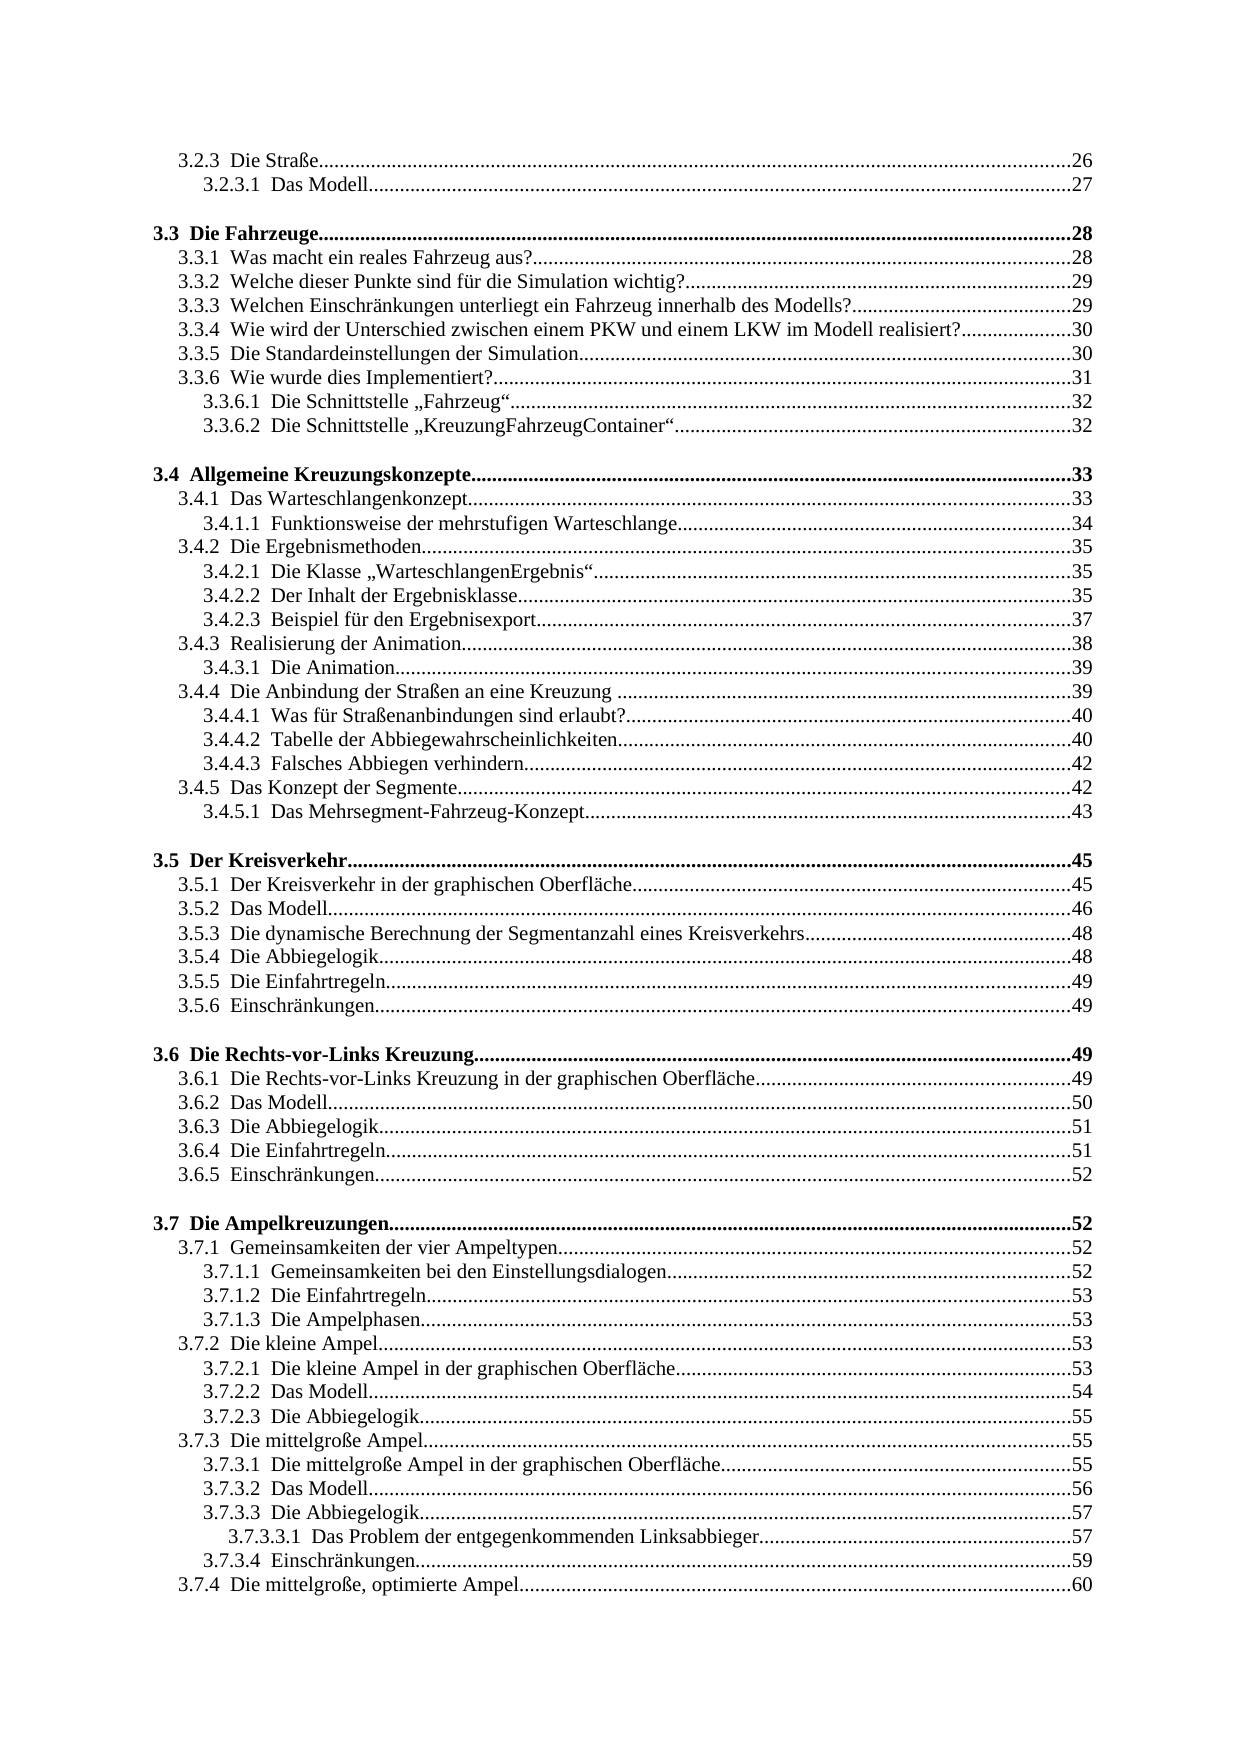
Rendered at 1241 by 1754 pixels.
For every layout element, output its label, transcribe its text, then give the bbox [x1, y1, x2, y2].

text 3.7.2.2 Das Modell 54 [198, 1379, 1092, 1403]
text 3.6.3 Die Abbiegelogik 51 [173, 1114, 1092, 1138]
text 3.6.2 Das Modell 50 [173, 1090, 1092, 1114]
text 3.4.3 Realisierung der Animation 38 [173, 631, 1092, 655]
text 3.3.6.2 Die Schnittstelle „KreuzungFahrzeugContainer“ 32 [198, 413, 1092, 437]
text 3.5.6 Einschränkungen 49 [173, 993, 1092, 1017]
text 3.4.4.2 Tabelle der Abbiegewahrscheinlichkeiten 40 [198, 727, 1092, 751]
text 3.7.2 Die kleine Ampel 53 [173, 1331, 1092, 1355]
text 3.4.1 Das Warteschlangenkonzept 33 [173, 486, 1092, 510]
text 3.7.3.3 Die Abbiegelogik 57 [198, 1500, 1092, 1524]
text 3.2.3 Die Straße 26 [173, 148, 1092, 172]
text 3.4.2 Die Ergebnismethoden 35 [173, 534, 1092, 558]
text 3.3.6 Wie wurde dies Implementiert? 31 [173, 365, 1092, 389]
text 3.4.3.1 Die Animation 39 [198, 655, 1092, 679]
text 3.5 Der Kreisverkehr 45 [148, 848, 1092, 872]
text 3.3.5 Die Standardeinstellungen der Simulation 30 [173, 341, 1092, 365]
text 3.5.2 Das Modell 46 [173, 896, 1092, 920]
text 3.4.2.1 Die Klasse „WarteschlangenErgebnis“ 35 [198, 558, 1092, 583]
text 3.4.5.1 Das Mehrsegment-Fahrzeug-Konzept 43 [198, 799, 1092, 823]
text 3.3.1 Was macht ein reales Fahrzeug aus? 28 [173, 245, 1092, 269]
text 3.7.4 Die mittelgroße, optimierte Ampel 60 [173, 1572, 1092, 1596]
text 3.7 Die Ampelkreuzungen 52 [148, 1211, 1092, 1235]
text 3.7.3 Die mittelgroße Ampel 55 [173, 1428, 1092, 1452]
text 3.4 Allgemeine Kreuzungskonzepte 33 [148, 462, 1092, 486]
text 3.6 Die Rechts-vor-Links Kreuzung 49 [148, 1042, 1092, 1066]
text 3.4.5 Das Konzept der Segmente 42 [173, 775, 1092, 799]
text 3.5.4 Die Abbiegelogik 48 [173, 944, 1092, 968]
text 3.7.1.2 Die Einfahrtregeln 53 [198, 1283, 1092, 1307]
text 3.7.3.2 Das Modell 56 [198, 1476, 1092, 1500]
text 3.4.4.1 Was für Straßenanbindungen sind erlaubt? 40 [198, 703, 1092, 727]
text 3.7.3.1 Die mittelgroße Ampel in der graphischen Oberfläche 55 [198, 1452, 1092, 1476]
text 3.5.1 Der Kreisverkehr in der graphischen Oberfläche 45 [173, 872, 1092, 896]
text 3.7.3.4 Einschränkungen 59 [198, 1548, 1092, 1572]
text 3.5.5 Die Einfahrtregeln 49 [173, 968, 1092, 993]
text 3.4.1.1 Funktionsweise der mehrstufigen Warteschlange 34 [198, 510, 1092, 534]
text 3.4.4 Die Anbindung der Straßen an eine Kreuzung 39 [173, 679, 1092, 703]
text 3.6.5 Einschränkungen 52 [173, 1162, 1092, 1186]
text 3.4.4.3 Falsches Abbiegen verhindern 42 [198, 751, 1092, 775]
text 3.3.2 Welche dieser Punkte sind für die Simulation wichtig? 29 [173, 269, 1092, 293]
text 3.7.2.1 Die kleine Ampel in der graphischen Oberfläche 53 [198, 1355, 1092, 1379]
text 3.2.3.1 Das Modell 27 [198, 172, 1092, 196]
text 3.3.6.1 Die Schnittstelle „Fahrzeug“ 32 [198, 389, 1092, 413]
text 3.3 Die Fahrzeuge 28 [148, 221, 1092, 245]
text 3.7.3.3.1 Das Problem der entgegenkommenden Linksabbieger 57 [223, 1524, 1092, 1548]
text 3.7.1 Gemeinsamkeiten der vier Ampeltypen 52 [173, 1235, 1092, 1259]
text 3.6.1 Die Rechts-vor-Links Kreuzung in der graphischen Oberfläche 49 [173, 1066, 1092, 1090]
text 3.7.1.3 Die Ampelphasen 53 [198, 1307, 1092, 1331]
text 3.5.3 Die dynamische Berechnung der Segmentanzahl eines Kreisverkehrs 48 [173, 920, 1092, 944]
text 3.4.2.2 Der Inhalt der Ergebnisklasse 35 [198, 583, 1092, 607]
text 3.6.4 Die Einfahrtregeln 51 [173, 1138, 1092, 1162]
text 3.3.3 Welchen Einschränkungen unterliegt ein Fahrzeug innerhalb des Modells? 29 [173, 293, 1092, 317]
text 3.3.4 Wie wird der Unterschied zwischen einem PKW und einem LKW im Modell realisiert? 30 [173, 317, 1092, 341]
text 3.7.1.1 Gemeinsamkeiten bei den Einstellungsdialogen 52 [198, 1259, 1092, 1283]
text 3.4.2.3 Beispiel für den Ergebnisexport 37 [198, 607, 1092, 631]
text 3.7.2.3 Die Abbiegelogik 55 [198, 1403, 1092, 1428]
